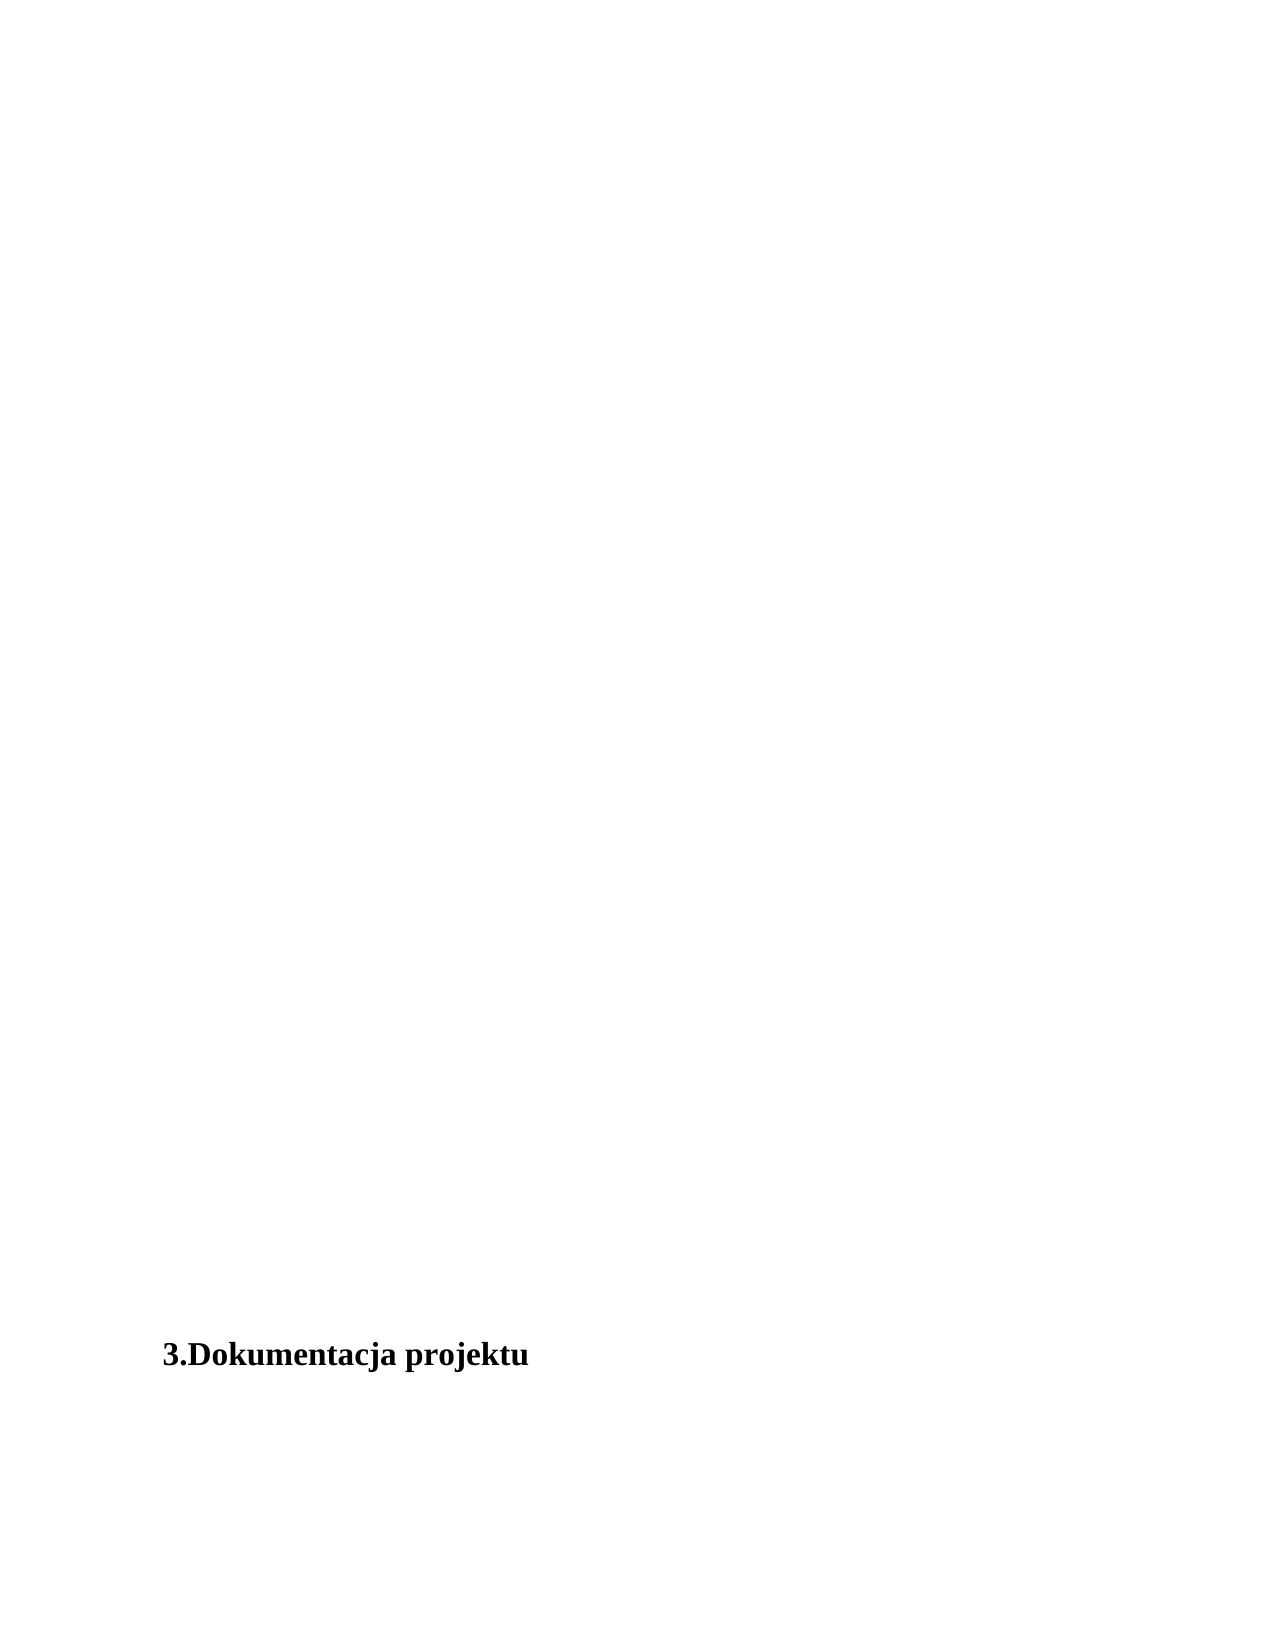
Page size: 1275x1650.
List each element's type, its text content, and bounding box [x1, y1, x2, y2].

text 3.Dokumentacja projektu [162, 1334, 1127, 1373]
